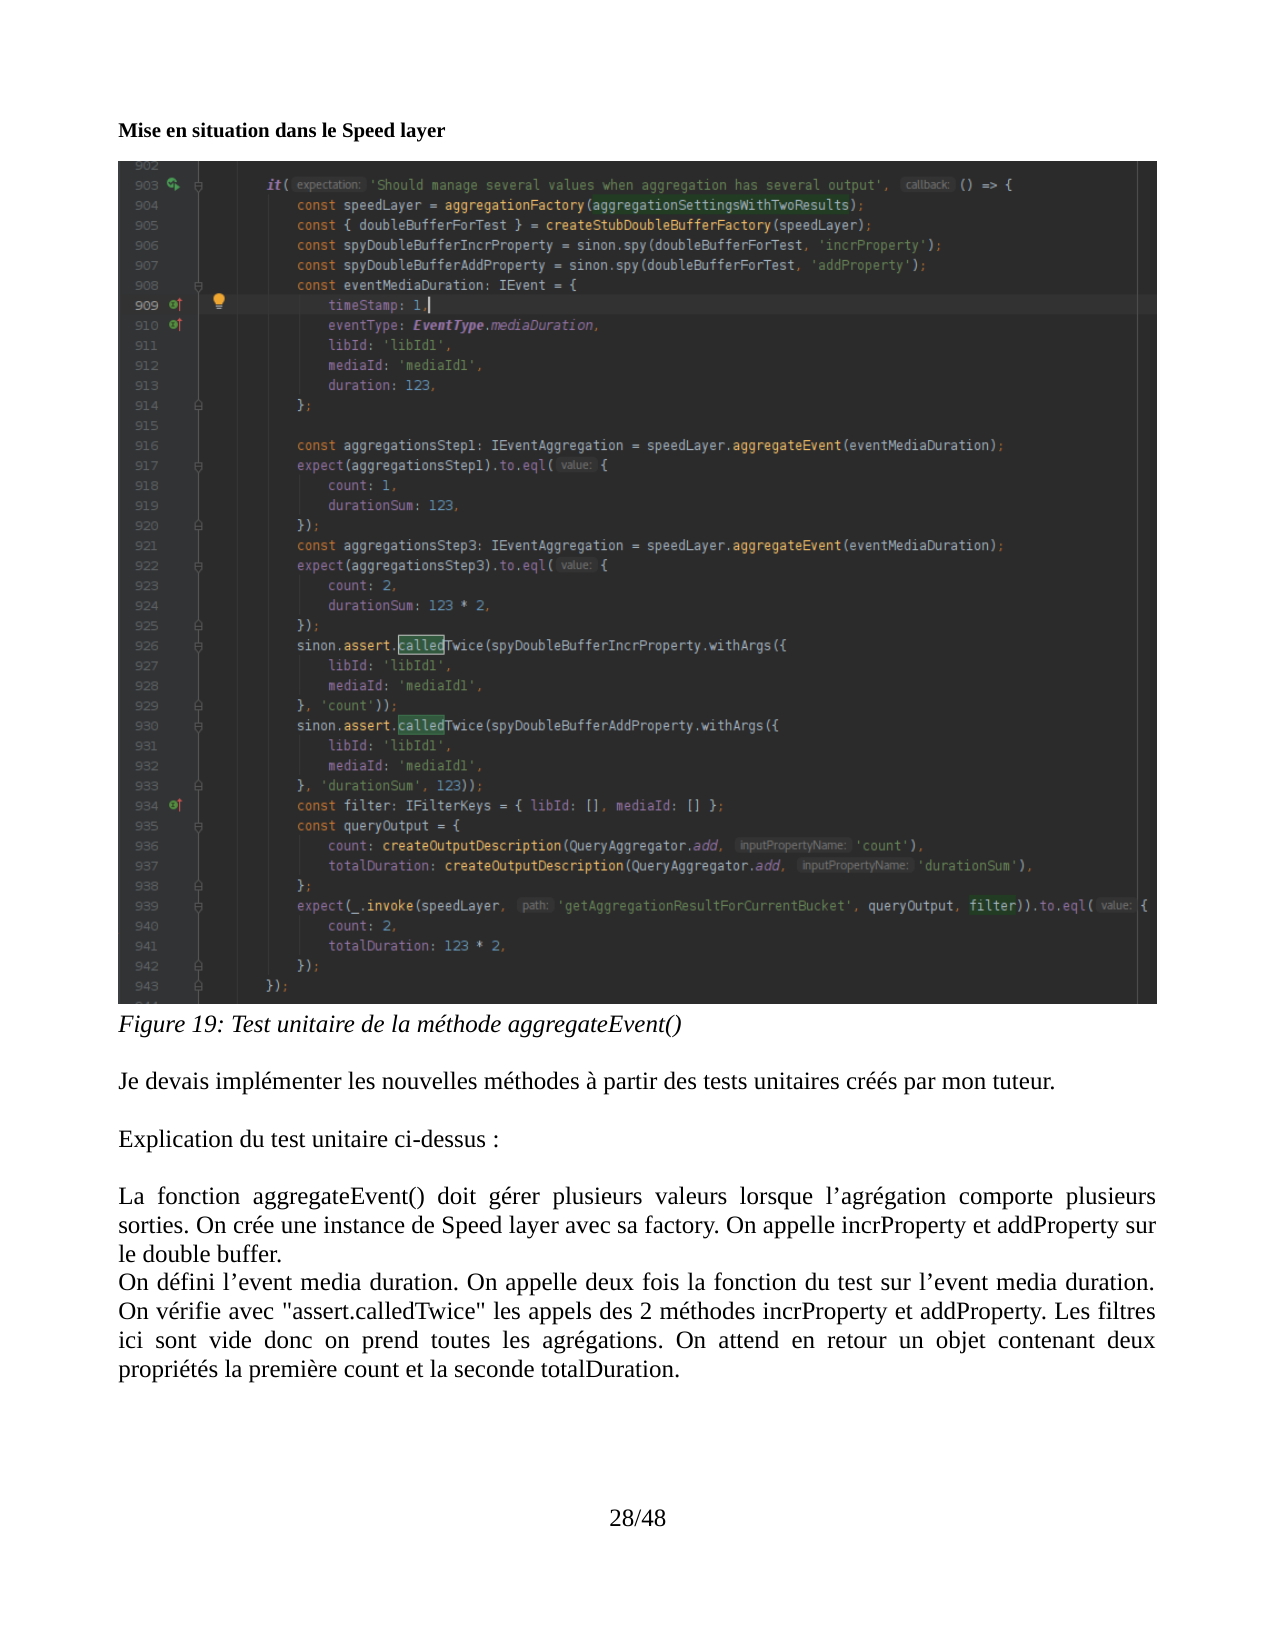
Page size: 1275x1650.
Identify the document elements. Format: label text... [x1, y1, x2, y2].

subtitle Mise en situation dans le Speed layer [118, 118, 1157, 142]
picture [118, 161, 1157, 1004]
text La fonction aggregateEvent() doit gérer plusieurs valeurs lorsque l’agrégation comporte plusieurs sorties. On crée une instance de Speed layer avec sa factory. On appelle incrProperty et addProperty sur le double buffer. [118, 1181, 1157, 1267]
text Figure 19: Test unitaire de la méthode aggregateEvent() [118, 1004, 1157, 1037]
text Explication du test unitaire ci-dessus : [118, 1124, 1157, 1152]
text Je devais implémenter les nouvelles méthodes à partir des tests unitaires créés par mon tuteur. [118, 1066, 1157, 1095]
text On défini l’event media duration. On appelle deux fois la fonction du test sur l’event media duration. On vérifie avec "assert.calledTwice" les appels des 2 méthodes incrProperty et addProperty. Les filtres ici sont vide donc on prend toutes les agrégations. On attend en retour un objet contenant deux propriétés la première count et la seconde totalDuration. [118, 1267, 1157, 1382]
